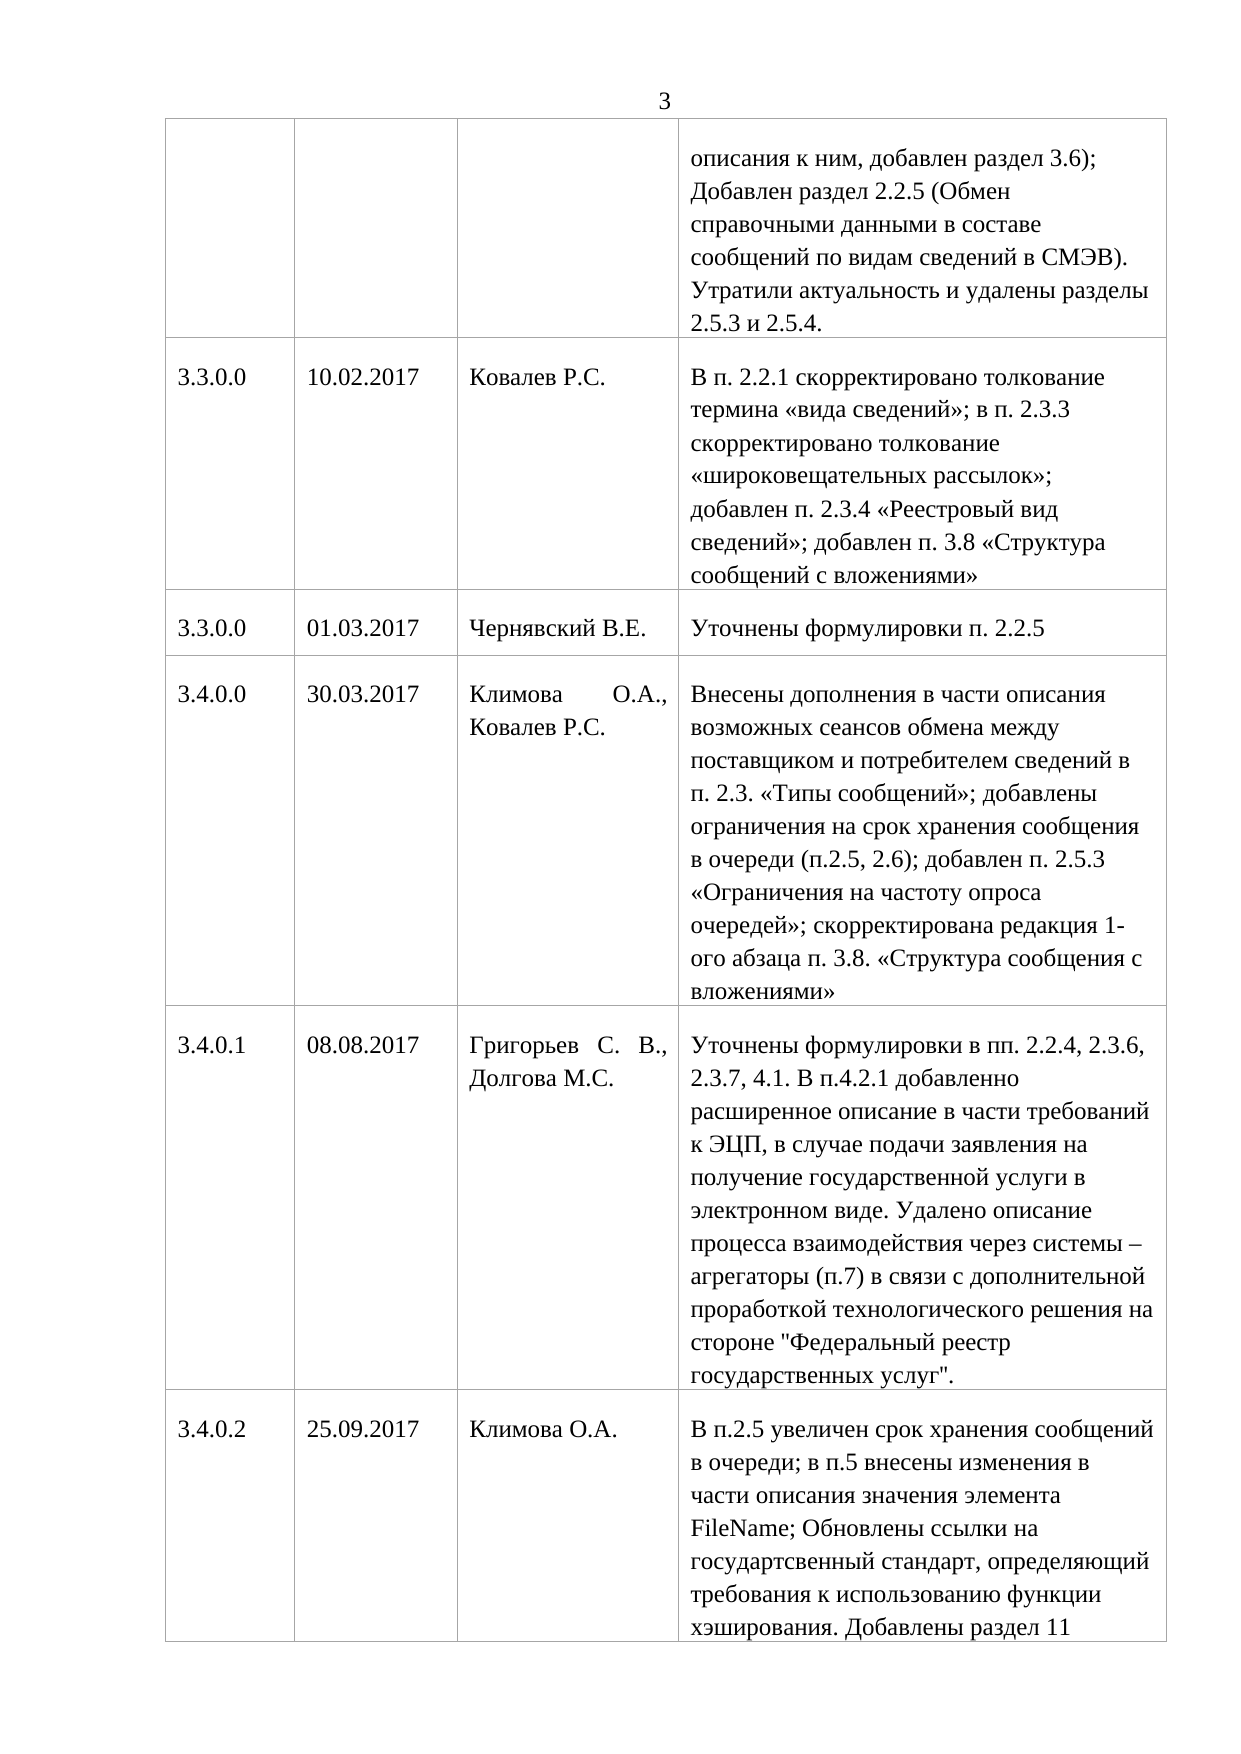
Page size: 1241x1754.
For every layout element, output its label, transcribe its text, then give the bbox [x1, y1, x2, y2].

table_cell Григорьев С. В., Долгова М.С. [458, 1006, 678, 1389]
table_cell Уточнены формулировки в пп. 2.2.4, 2.3.6, 2.3.7, 4.1. В п.4.2.1 добавленно расширенное описание в части требований к ЭЦП, в случае подачи заявления на получение государственной услуги в электронном виде. Удалено описание процесса взаимодействия через системы – агрегаторы (п.7) в связи с дополнительной проработкой технологического решения на стороне ''Федеральный реестр государственных услуг''. [679, 1006, 1166, 1389]
table_cell 25.09.2017 [295, 1390, 457, 1641]
table_cell 3.3.0.0 [166, 338, 294, 588]
table_cell 01.03.2017 [295, 590, 457, 654]
table_cell 08.08.2017 [295, 1006, 457, 1389]
table_cell 30.03.2017 [295, 656, 457, 1005]
table_cell 3.4.0.2 [166, 1390, 294, 1641]
table_cell описания к ним, добавлен раздел 3.6); Добавлен раздел 2.2.5 (Обмен справочными данными в составе сообщений по видам сведений в СМЭВ). Утратили актуальность и удалены разделы 2.5.3 и 2.5.4. [679, 119, 1166, 337]
table_cell Климова О.А. [458, 1390, 678, 1641]
table_cell Внесены дополнения в части описания возможных сеансов обмена между поставщиком и потребителем сведений в п. 2.3. «Типы сообщений»; добавлены ограничения на срок хранения сообщения в очереди (п.2.5, 2.6); добавлен п. 2.5.3 «Ограничения на частоту опроса очередей»; скорректирована редакция 1-ого абзаца п. 3.8. «Структура сообщения с вложениями» [679, 656, 1166, 1005]
table_cell Уточнены формулировки п. 2.2.5 [679, 590, 1166, 654]
table_cell 3.3.0.0 [166, 590, 294, 654]
table_cell Ковалев Р.С. [458, 338, 678, 588]
table_cell 3.4.0.1 [166, 1006, 294, 1389]
table_cell 10.02.2017 [295, 338, 457, 588]
table_cell 3.4.0.0 [166, 656, 294, 1005]
table_cell В п. 2.2.1 скорректировано толкование термина «вида сведений»; в п. 2.3.3 скорректировано толкование «широковещательных рассылок»; добавлен п. 2.3.4 «Реестровый вид сведений»; добавлен п. 3.8 «Структура сообщений с вложениями» [679, 338, 1166, 588]
table_cell [295, 119, 457, 337]
table_cell В п.2.5 увеличен срок хранения сообщений в очереди; в п.5 внесены изменения в части описания значения элемента FileName; Обновлены ссылки на государтсвенный стандарт, определяющий требования к использованию функции хэширования. Добавлены раздел 11 [679, 1390, 1166, 1641]
table_cell Чернявский В.Е. [458, 590, 678, 654]
table_cell [166, 119, 294, 337]
table_cell Климова О.А., Ковалев Р.С. [458, 656, 678, 1005]
table_cell [458, 119, 678, 337]
